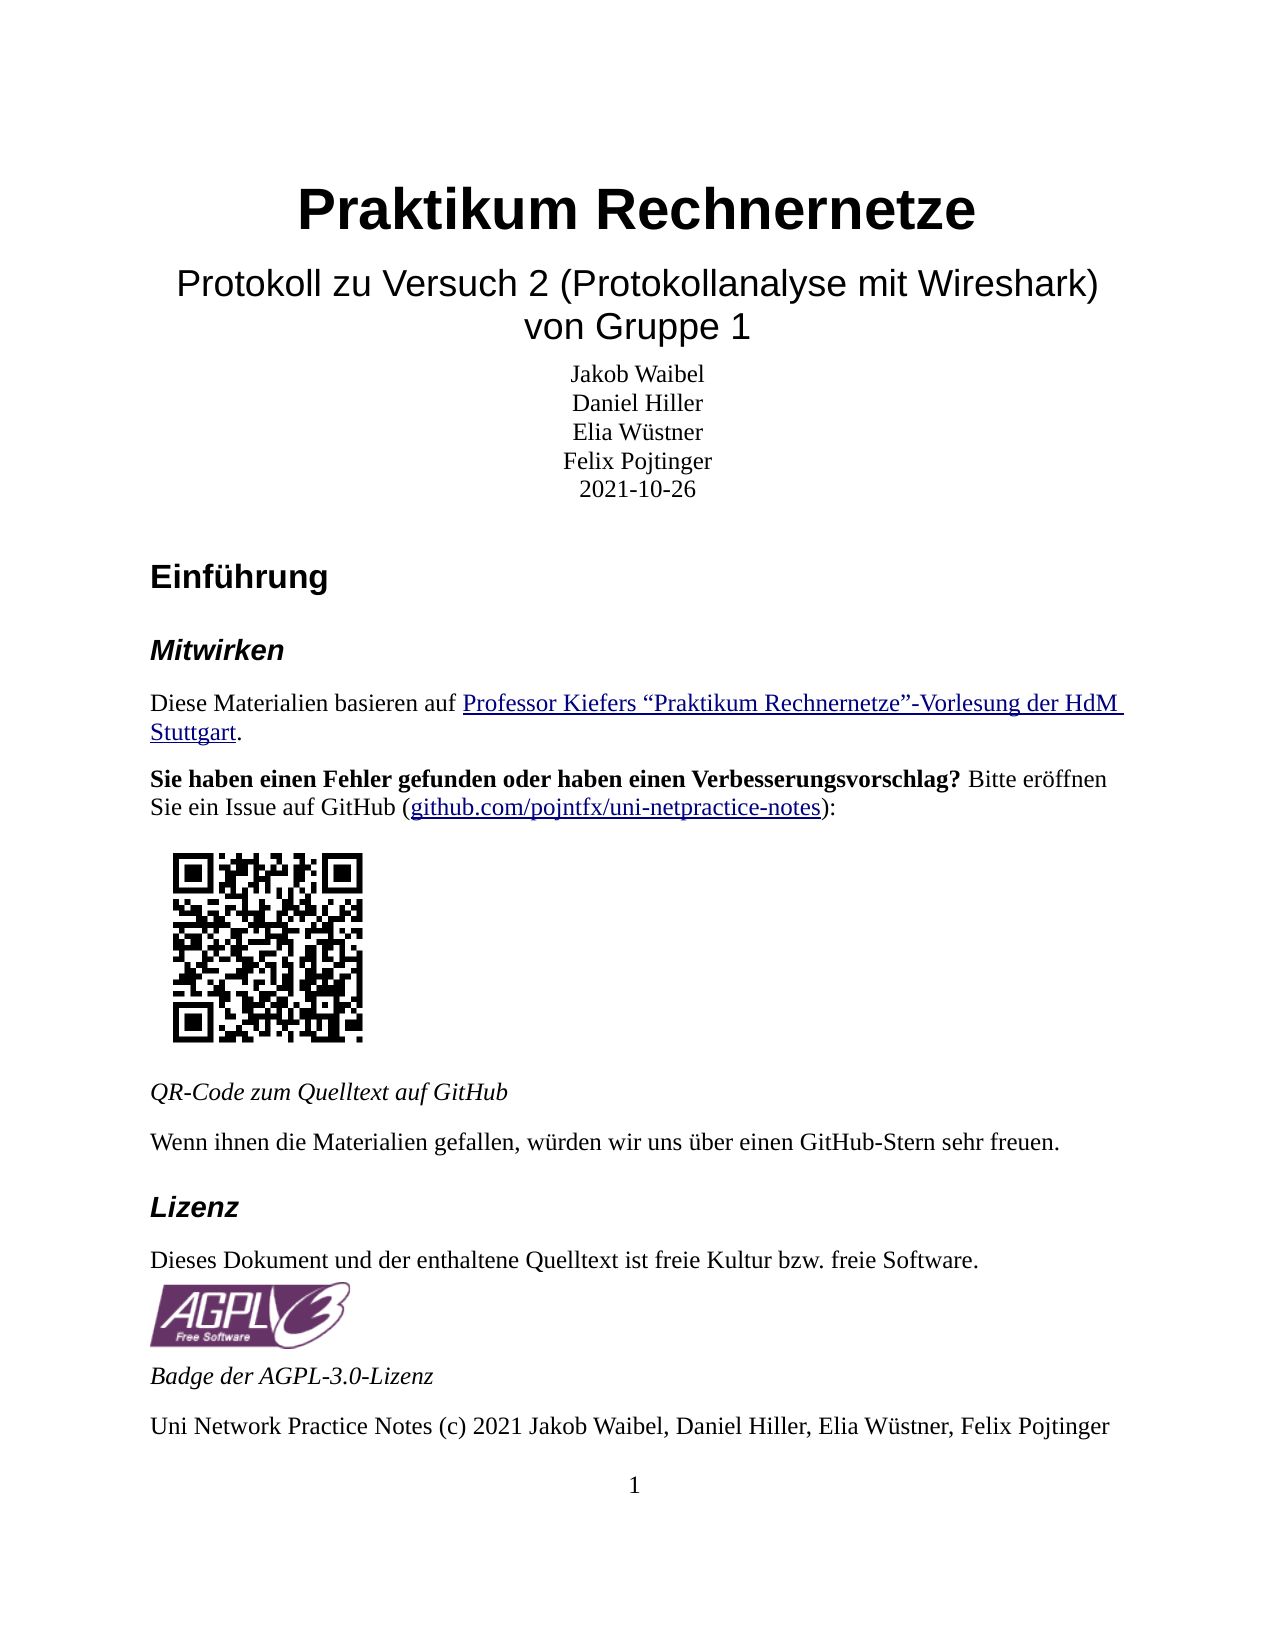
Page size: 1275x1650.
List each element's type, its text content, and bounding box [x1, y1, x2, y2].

subtitle Einführung [150, 557, 1125, 596]
text Sie haben einen Fehler gefunden oder haben einen Verbesserungsvorschlag? Bitte eröffnen Sie ein Issue auf GitHub (github.com/pojntfx/uni-netpractice-notes): [150, 764, 1125, 821]
picture [150, 830, 385, 1065]
text Diese Materialien basieren auf Professor Kiefers “Praktikum Rechnernetze”-Vorlesung der HdM Stuttgart. [150, 688, 1125, 746]
text Felix Pojtinger [150, 446, 1125, 474]
subtitle Lizenz [150, 1190, 1125, 1223]
title Praktikum Rechnernetze [150, 175, 1125, 242]
text Badge der AGPL-3.0-Lizenz [150, 1361, 1125, 1390]
text QR-Code zum Quelltext auf GitHub [150, 1077, 1125, 1106]
text 2021-10-26 [150, 474, 1125, 503]
subtitle Mitwirken [150, 633, 1125, 667]
text Jakob Waibel [150, 359, 1125, 388]
text Wenn ihnen die Materialien gefallen, würden wir uns über einen GitHub-Stern sehr freuen. [150, 1127, 1125, 1156]
picture [150, 1282, 350, 1349]
text Elia Wüstner [150, 417, 1125, 446]
text Dieses Dokument und der enthaltene Quelltext ist freie Kultur bzw. freie Software. [150, 1245, 1125, 1274]
subtitle Protokoll zu Versuch 2 (Protokollanalyse mit Wireshark) von Gruppe 1 [150, 261, 1125, 347]
text Uni Network Practice Notes (c) 2021 Jakob Waibel, Daniel Hiller, Elia Wüstner, Felix Pojtinger [150, 1411, 1125, 1440]
text Daniel Hiller [150, 388, 1125, 417]
